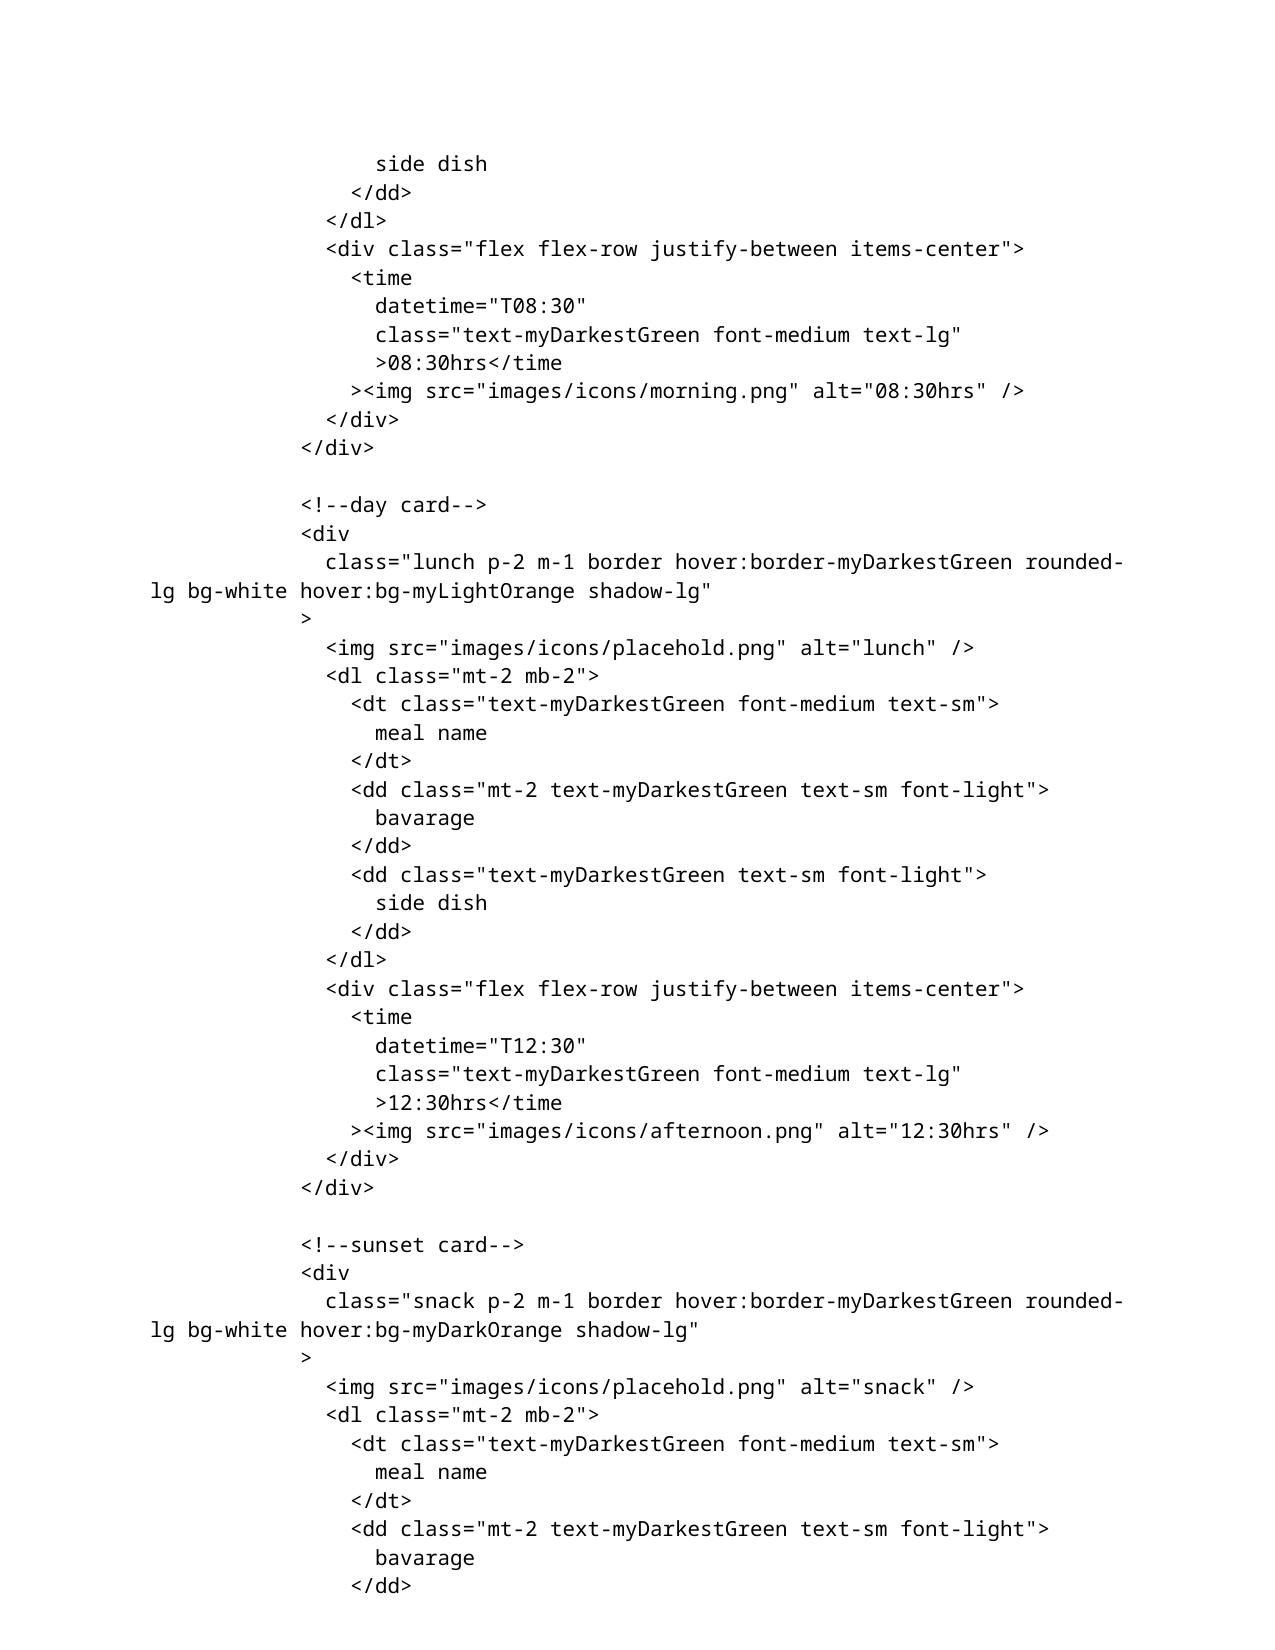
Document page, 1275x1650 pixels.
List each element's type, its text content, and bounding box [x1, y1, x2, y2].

text <!--sunset card--> [150, 1230, 1125, 1258]
text <div class="flex flex-row justify-between items-center"> [150, 974, 1125, 1002]
text </dl> [150, 945, 1125, 974]
text </dd> [150, 1571, 1125, 1599]
text </div> [150, 405, 1125, 433]
text <dd class="mt-2 text-myDarkestGreen text-sm font-light"> [150, 1514, 1125, 1543]
text </dd> [150, 917, 1125, 945]
text datetime="T12:30" [150, 1031, 1125, 1059]
text <div class="flex flex-row justify-between items-center"> [150, 234, 1125, 263]
text bavarage [150, 803, 1125, 832]
text ><img src="images/icons/morning.png" alt="08:30hrs" /> [150, 377, 1125, 405]
text </div> [150, 1173, 1125, 1201]
text bavarage [150, 1543, 1125, 1571]
text meal name [150, 718, 1125, 746]
text <div [150, 1258, 1125, 1287]
text </div> [150, 433, 1125, 462]
text datetime="T08:30" [150, 291, 1125, 320]
text </div> [150, 1144, 1125, 1173]
text </dd> [150, 178, 1125, 206]
text <dd class="mt-2 text-myDarkestGreen text-sm font-light"> [150, 775, 1125, 803]
text </dd> [150, 832, 1125, 860]
text </dt> [150, 746, 1125, 775]
text <dt class="text-myDarkestGreen font-medium text-sm"> [150, 689, 1125, 718]
text <img src="images/icons/placehold.png" alt="lunch" /> [150, 633, 1125, 661]
text class="text-myDarkestGreen font-medium text-lg" [150, 1059, 1125, 1088]
text <dl class="mt-2 mb-2"> [150, 1400, 1125, 1429]
text side dish [150, 149, 1125, 178]
text > [150, 1343, 1125, 1372]
text ><img src="images/icons/afternoon.png" alt="12:30hrs" /> [150, 1116, 1125, 1144]
text class="snack p-2 m-1 border hover:border-myDarkestGreen rounded-lg bg-white hover:bg-myDarkOrange shadow-lg" [150, 1287, 1125, 1343]
text </dt> [150, 1486, 1125, 1514]
text <img src="images/icons/placehold.png" alt="snack" /> [150, 1372, 1125, 1400]
text class="text-myDarkestGreen font-medium text-lg" [150, 320, 1125, 348]
text > [150, 604, 1125, 633]
text <dt class="text-myDarkestGreen font-medium text-sm"> [150, 1429, 1125, 1457]
text <dl class="mt-2 mb-2"> [150, 661, 1125, 689]
text class="lunch p-2 m-1 border hover:border-myDarkestGreen rounded-lg bg-white hover:bg-myLightOrange shadow-lg" [150, 547, 1125, 604]
text <div [150, 519, 1125, 547]
text >12:30hrs</time [150, 1088, 1125, 1116]
text side dish [150, 888, 1125, 917]
text <dd class="text-myDarkestGreen text-sm font-light"> [150, 860, 1125, 888]
text >08:30hrs</time [150, 348, 1125, 377]
text <!--day card--> [150, 490, 1125, 519]
text <time [150, 263, 1125, 291]
text meal name [150, 1457, 1125, 1486]
text </dl> [150, 206, 1125, 234]
text <time [150, 1002, 1125, 1031]
